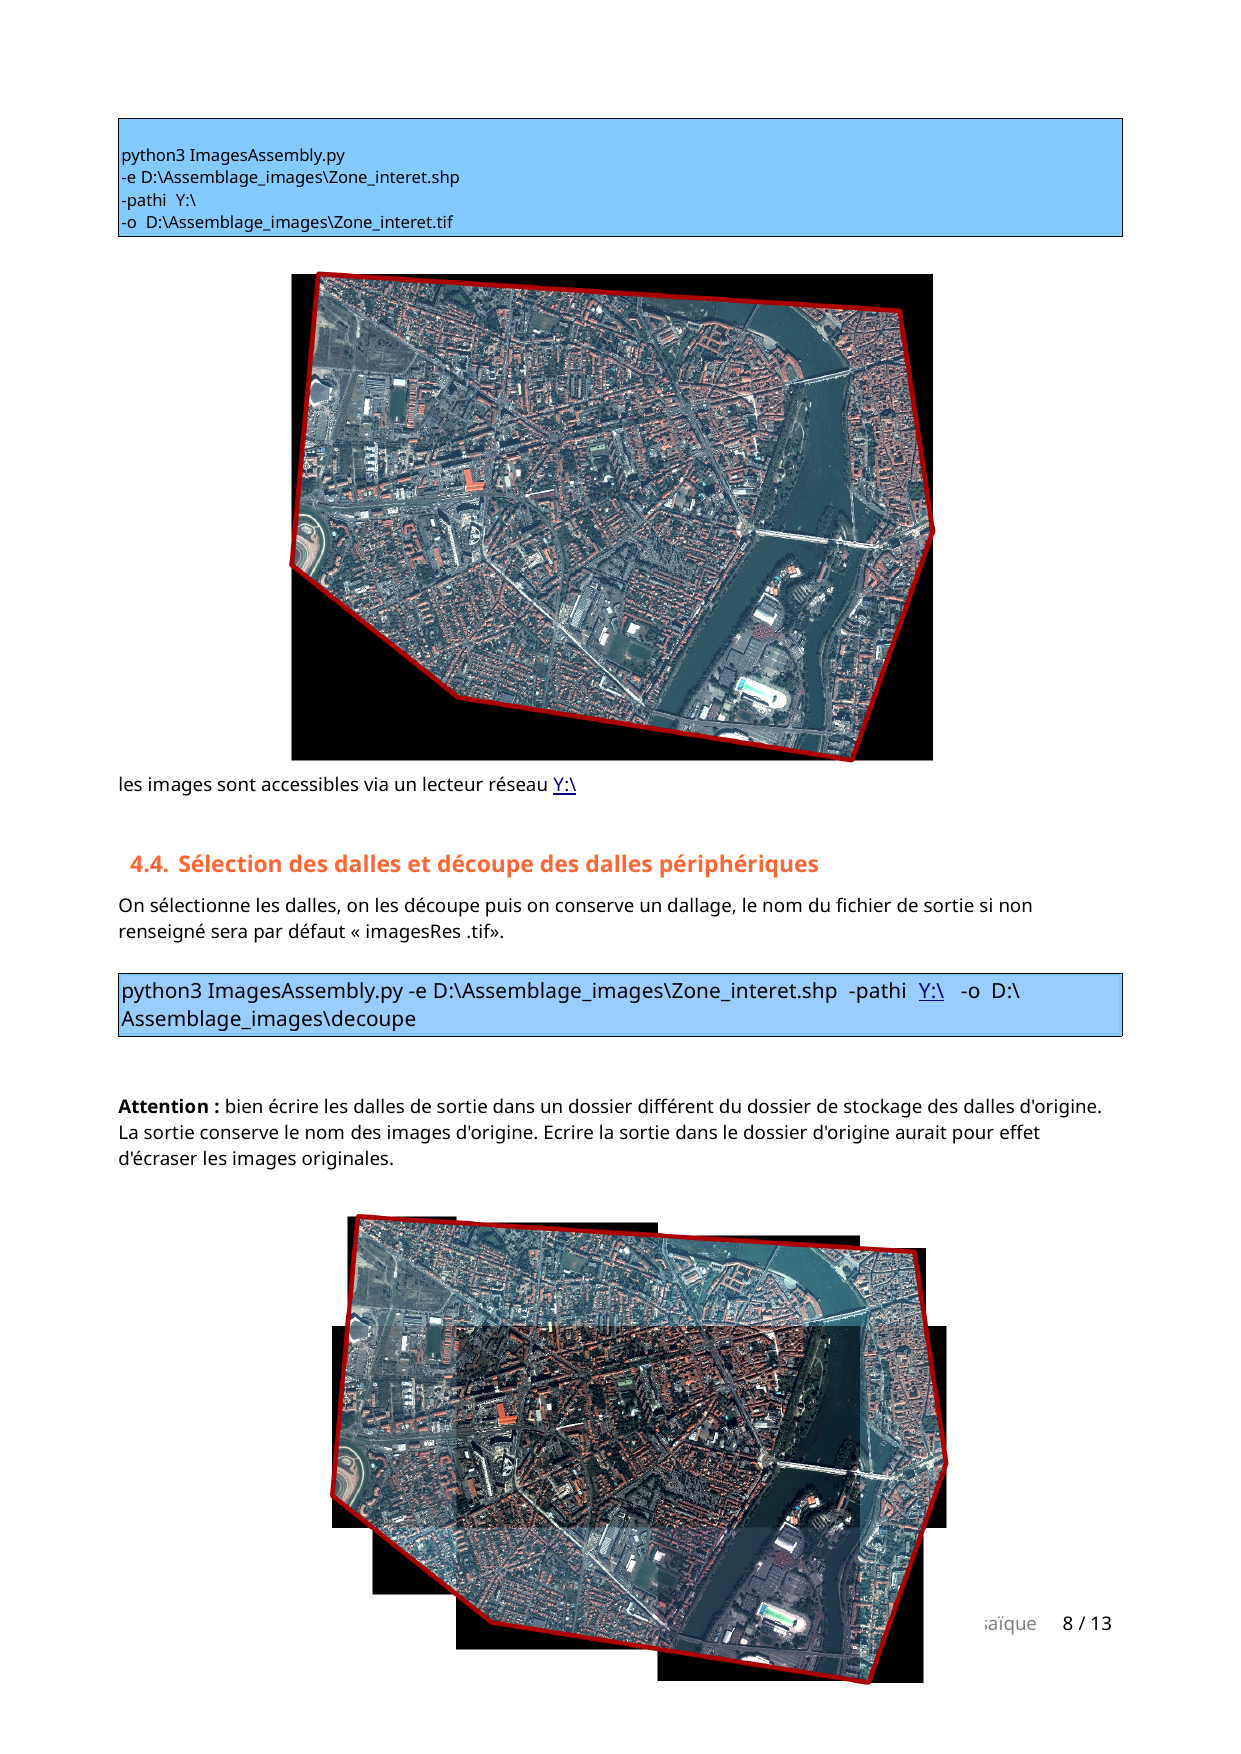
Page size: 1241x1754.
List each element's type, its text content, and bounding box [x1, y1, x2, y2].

subtitle Sélection des dalles et découpe des dalles périphériques [118, 848, 1122, 879]
text les images sont accessibles via un lecteur réseau Y:\ [118, 265, 1122, 797]
text -pathi Y:\ [121, 189, 1119, 211]
text python3 ImagesAssembly.py -e D:\Assemblage_images\Zone_interet.shp -pathi Y:\ -o D:\Assemblage_images\decoupe [121, 976, 1119, 1033]
text python3 ImagesAssembly.py [121, 144, 1119, 166]
text -e D:\Assemblage_images\Zone_interet.shp [121, 166, 1119, 189]
text On sélectionne les dalles, on les découpe puis on conserve un dallage, le nom du fichier de sortie si non renseigné sera par défaut « imagesRes .tif». [118, 892, 1122, 944]
picture [265, 265, 975, 772]
text Attention : bien écrire les dalles de sortie dans un dossier différent du dossier de stockage des dalles d'origine. La sortie conserve le nom des images d'origine. Ecrire la sortie dans le dossier d'origine aurait pour effet d'écraser les images originales. [118, 1093, 1122, 1171]
picture [299, 1211, 985, 1694]
text -o D:\Assemblage_images\Zone_interet.tif [121, 211, 1119, 234]
